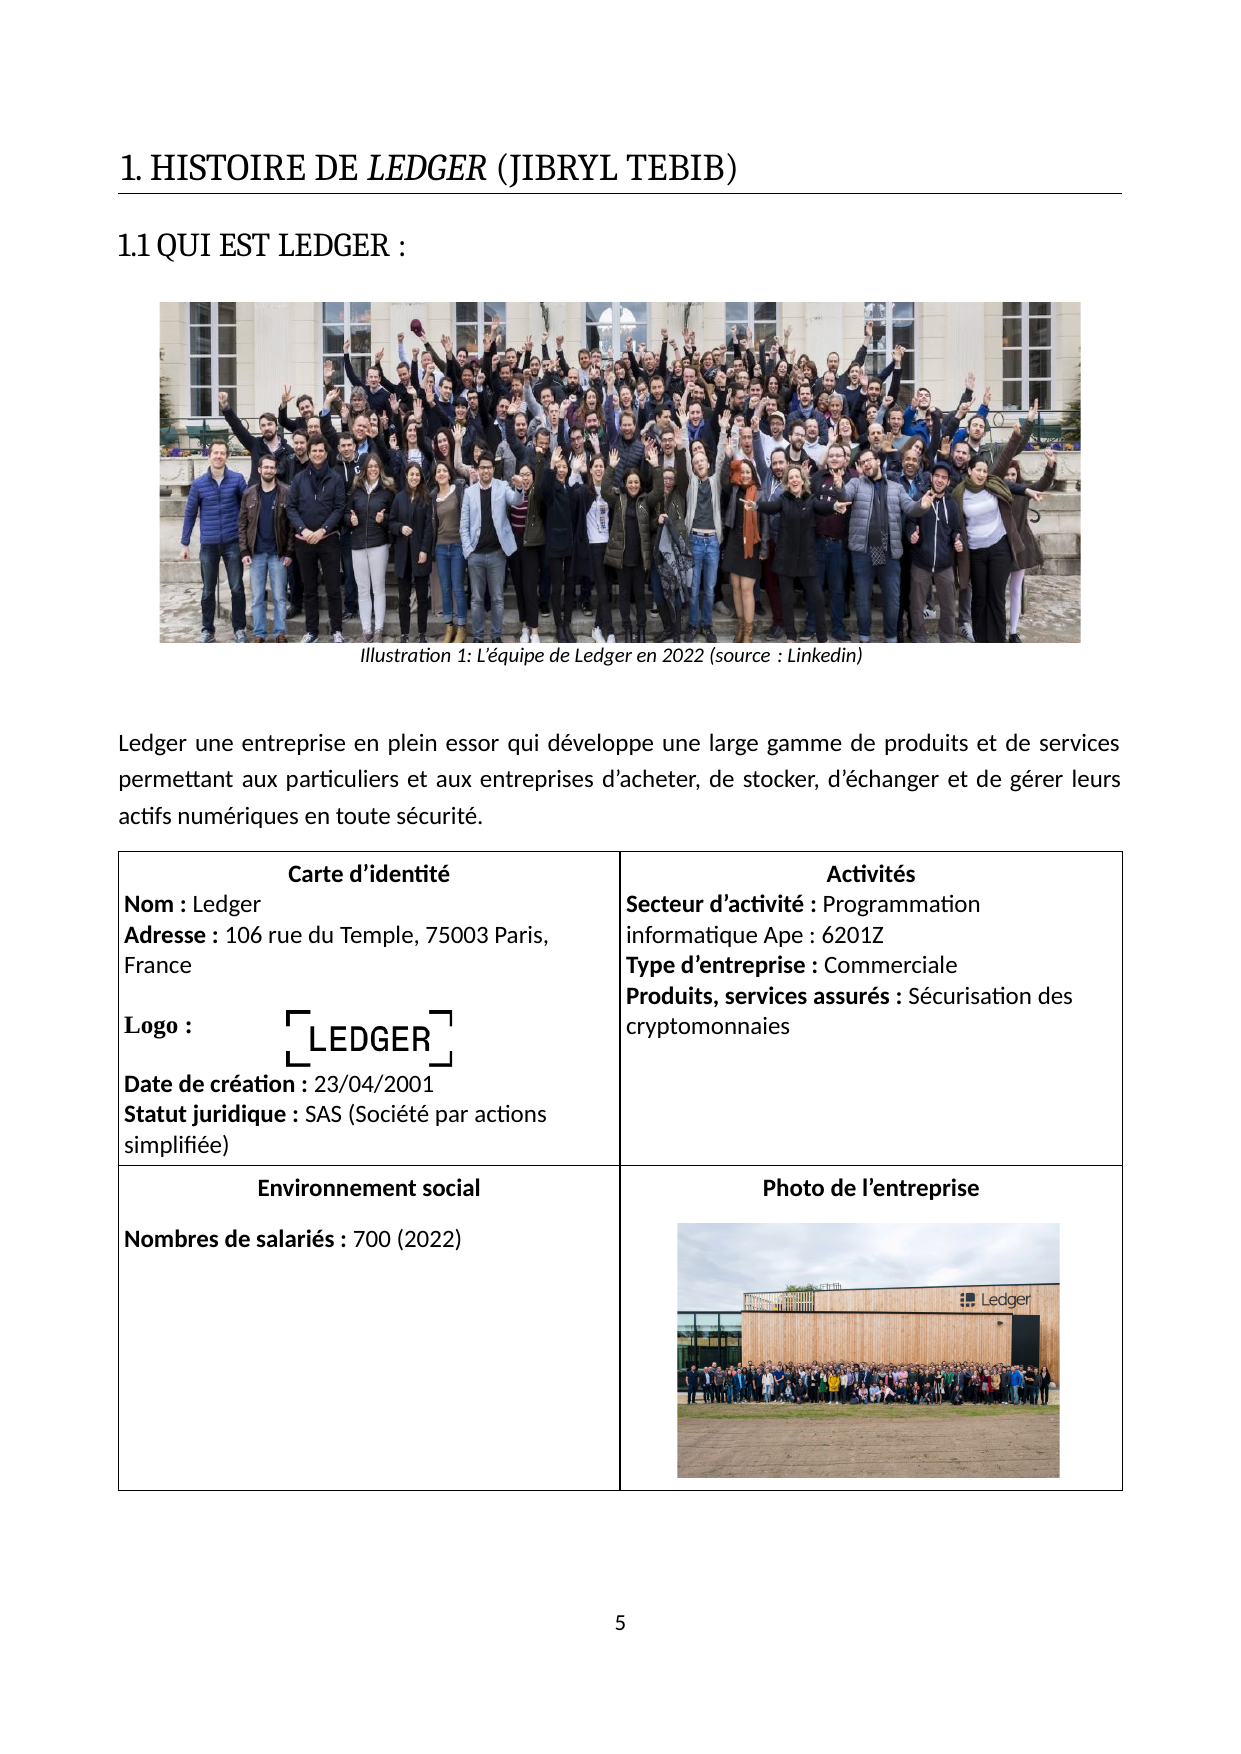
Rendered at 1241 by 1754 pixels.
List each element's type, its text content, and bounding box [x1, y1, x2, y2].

table_cell Environnement social Nombres de salariés : 700 (2022) [119, 1166, 619, 1489]
picture [286, 1010, 453, 1067]
text Ledger une entreprise en plein essor qui développe une large gamme de produits et de services permettant aux particuliers et aux entreprises d’acheter, de stocker, d’échanger et de gérer leurs actifs numériques en toute sécurité. [118, 727, 1122, 831]
table_header Activités Secteur d’activité : Programmation informatique Ape : 6201Z Type d’entreprise : Commerciale Produits, services assurés : Sécurisation des cryptomonnaies [621, 852, 1122, 1165]
picture [159, 302, 1081, 643]
text Illustration 1: L’équipe de Ledger en 2022 (source : Linkedin) [360, 643, 880, 668]
table_header Carte d’identité Nom : Ledger Adresse : 106 rue du Temple, 75003 Paris, France Logo : Date de création : 23/04/2001 Statut juridique : SAS (Société par actions simplifiée) [119, 852, 619, 1165]
subtitle 1. Histoire de Ledger (Jibryl TEBIB) [118, 143, 1122, 193]
subtitle 1.1 Qui est Ledger : [118, 226, 1122, 265]
table_cell Photo de l’entreprise [621, 1166, 1122, 1489]
picture [677, 1223, 1060, 1478]
